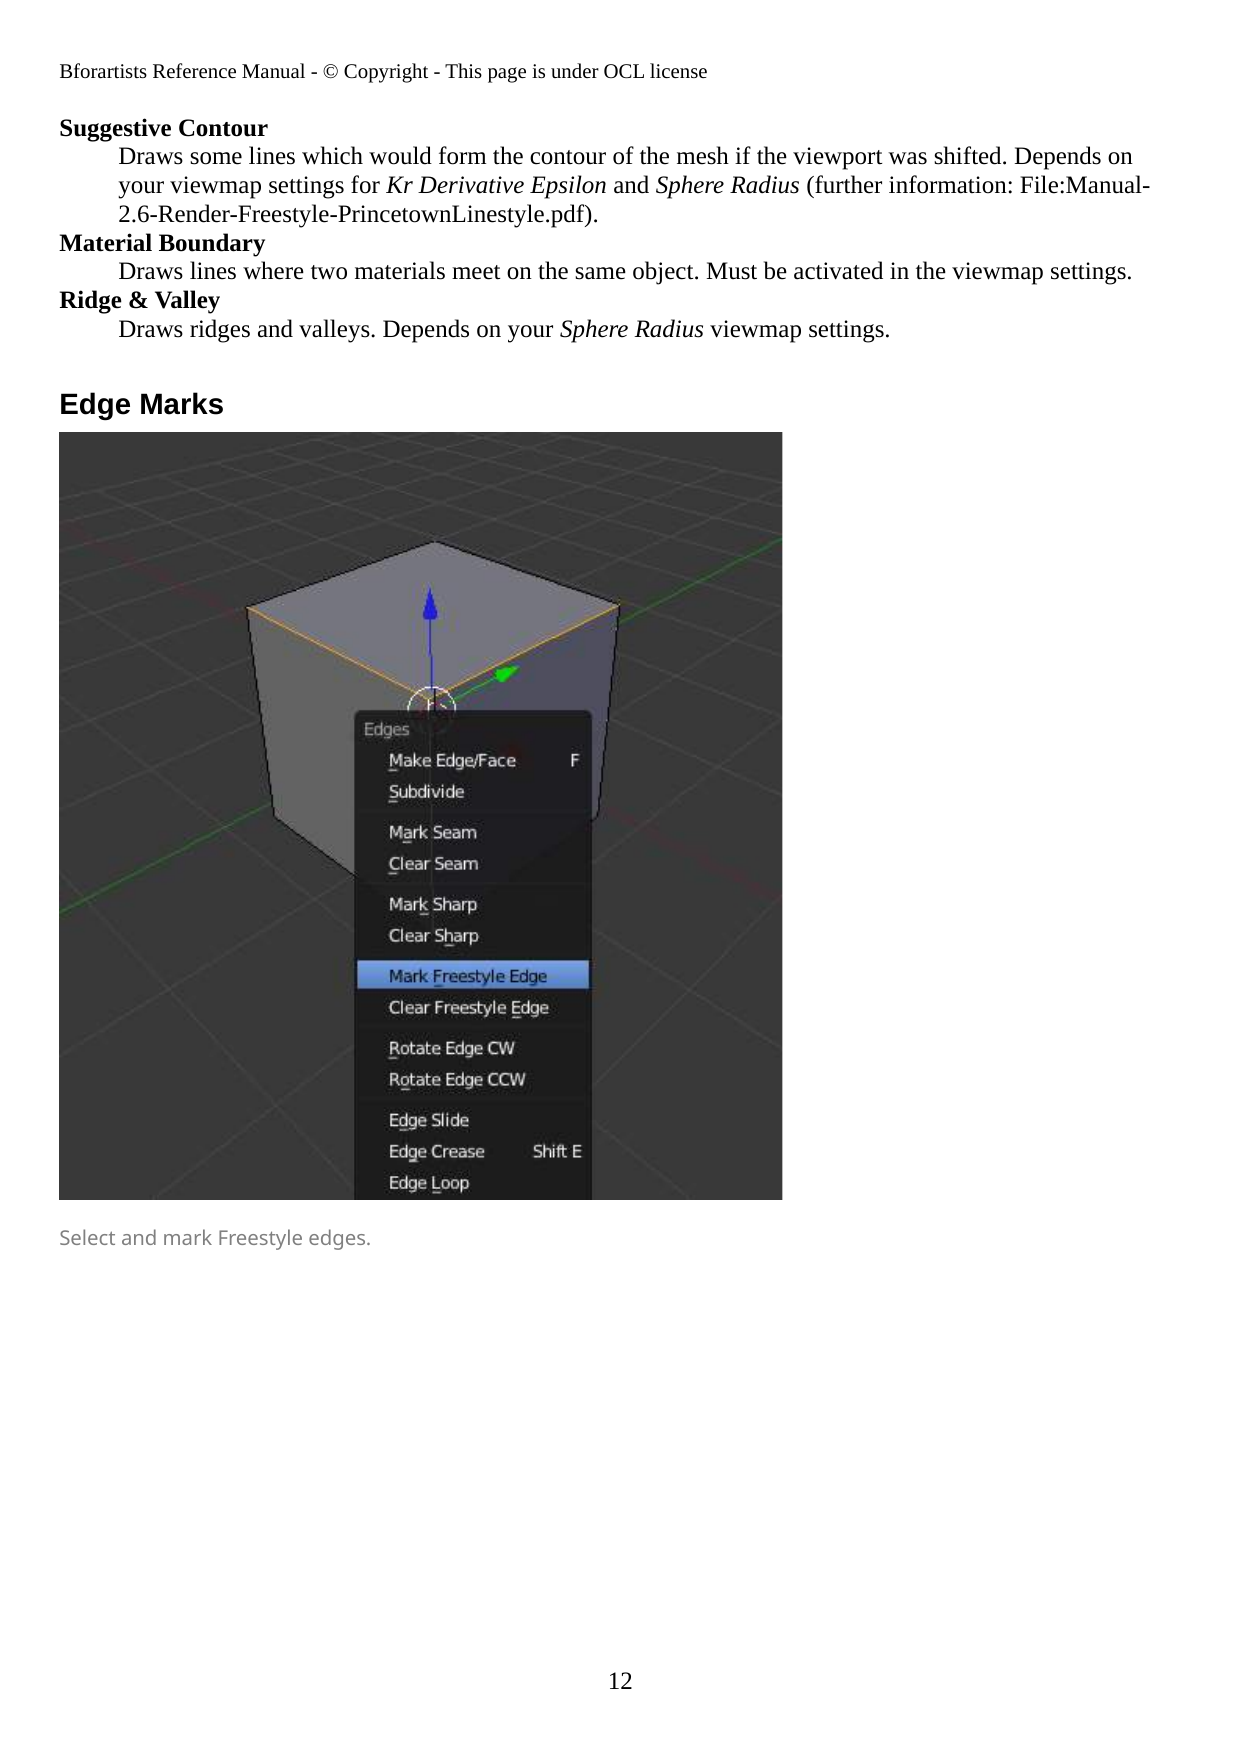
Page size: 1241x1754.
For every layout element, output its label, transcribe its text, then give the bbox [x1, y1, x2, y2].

subtitle Edge Marks [59, 387, 1181, 420]
subtitle Ridge & Valley [59, 285, 1181, 314]
list Draws ridges and valleys. Depends on your Sphere Radius viewmap settings. [118, 314, 1181, 343]
subtitle Material Boundary [59, 228, 1181, 256]
list Draws some lines which would form the contour of the mesh if the viewport was shifted. Depends on your viewmap settings for Kr Derivative Epsilon and Sphere Radius (further information: File:Manual-2.6-Render-Freestyle-PrincetownLinestyle.pdf). [118, 141, 1181, 228]
text Select and mark Freestyle edges. [59, 1220, 1181, 1252]
picture [59, 432, 783, 1200]
list Draws lines where two materials meet on the same object. Must be activated in the viewmap settings. [118, 256, 1181, 285]
subtitle Suggestive Contour [59, 113, 1181, 141]
